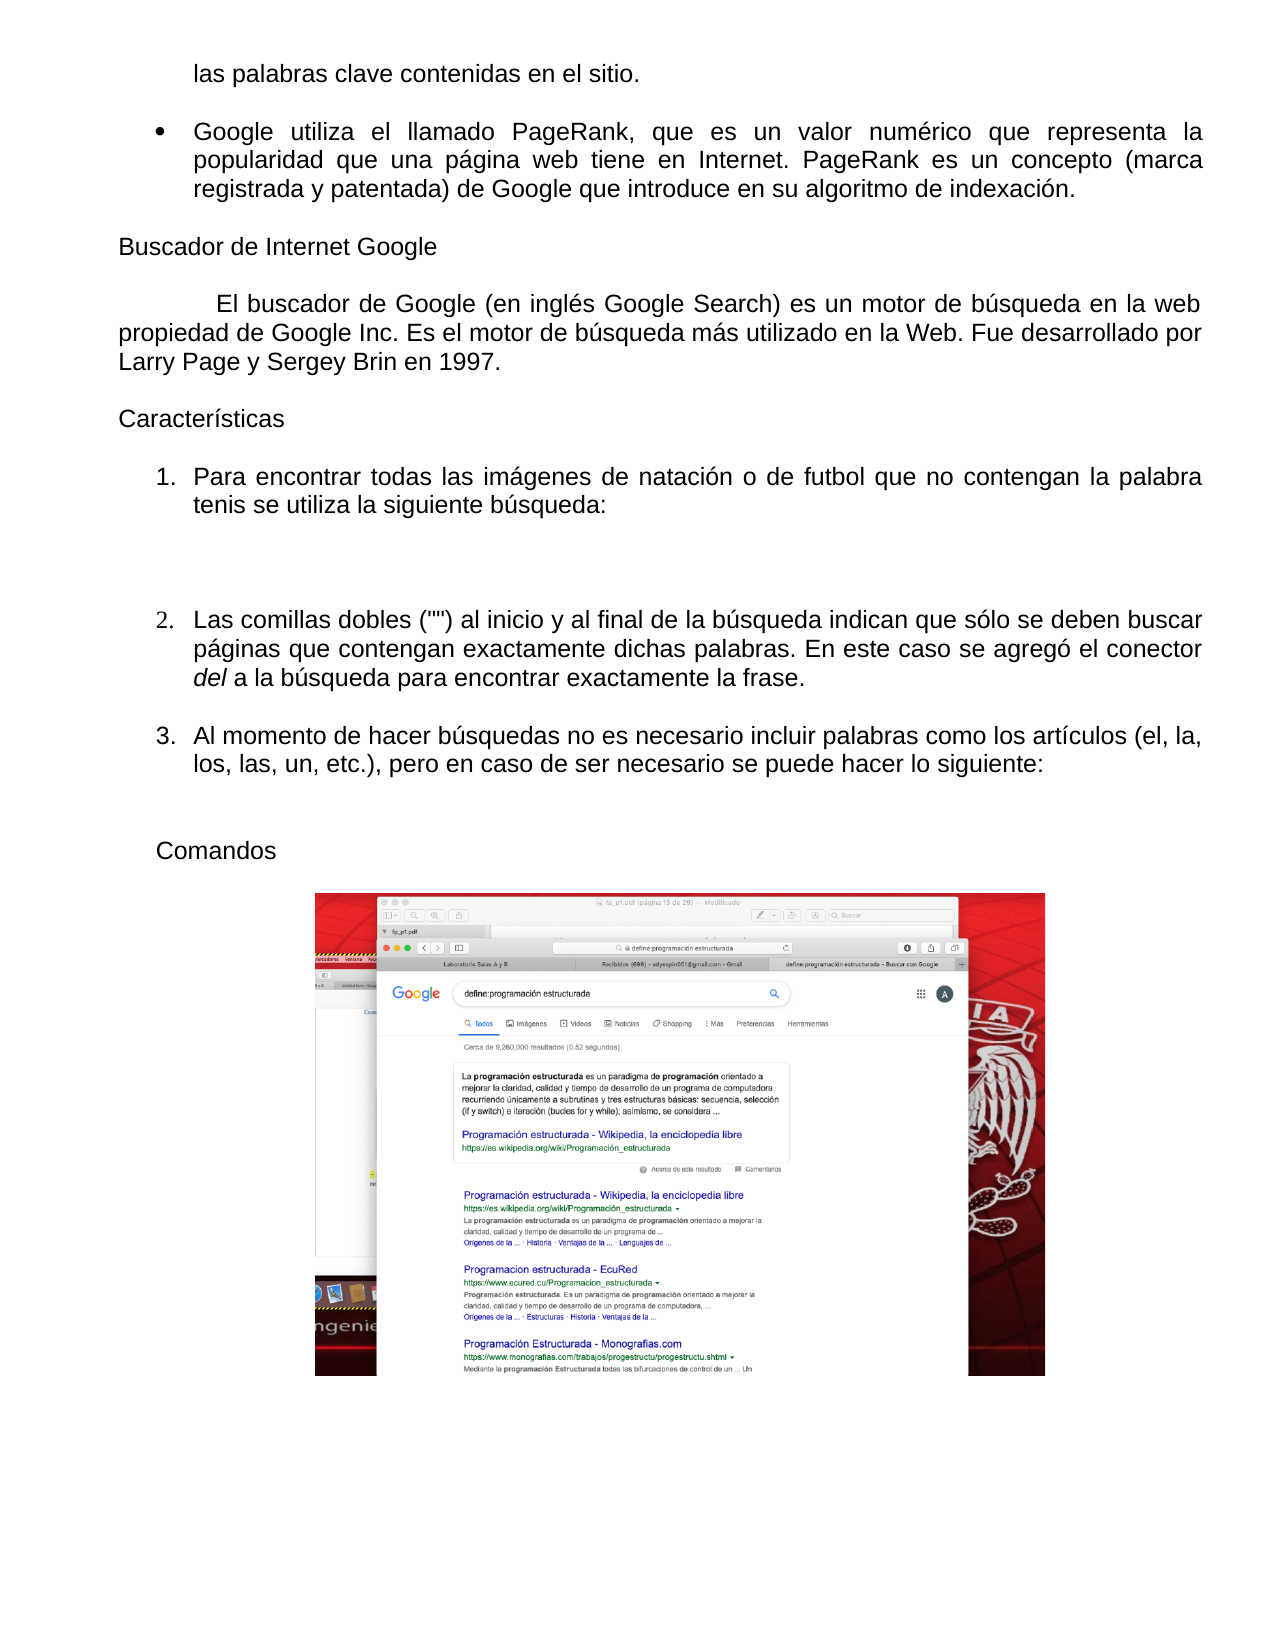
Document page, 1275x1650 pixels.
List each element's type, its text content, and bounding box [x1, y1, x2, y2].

text Comandos [156, 836, 1205, 864]
list Google utiliza el llamado PageRank, que es un valor numérico que representa la popularidad que una página web tiene en Internet. PageRank es un concepto (marca registrada y patentada) de Google que introduce en su algoritmo de indexación. [156, 117, 1205, 203]
text Características [118, 404, 1205, 433]
list Las comillas dobles ("") al inicio y al final de la búsqueda indican que sólo se deben buscar páginas que contengan exactamente dichas palabras. En este caso se agregó el conector del a la búsqueda para encontrar exactamente la frase. [156, 606, 1205, 692]
list Para encontrar todas las imágenes de natación o de futbol que no contengan la palabra tenis se utiliza la siguiente búsqueda: [156, 462, 1205, 519]
list Al momento de hacer búsquedas no es necesario incluir palabras como los artículos (el, la, los, las, un, etc.), pero en caso de ser necesario se puede hacer lo siguiente: [156, 721, 1205, 778]
list las palabras clave contenidas en el sitio. [156, 59, 1205, 88]
text Buscador de Internet Google [118, 232, 1205, 261]
text El buscador de Google (en inglés Google Search) es un motor de búsqueda en la web propiedad de Google Inc. Es el motor de búsqueda más utilizado en la Web. Fue desarrollado por Larry Page y Sergey Brin en 1997. [118, 289, 1205, 376]
